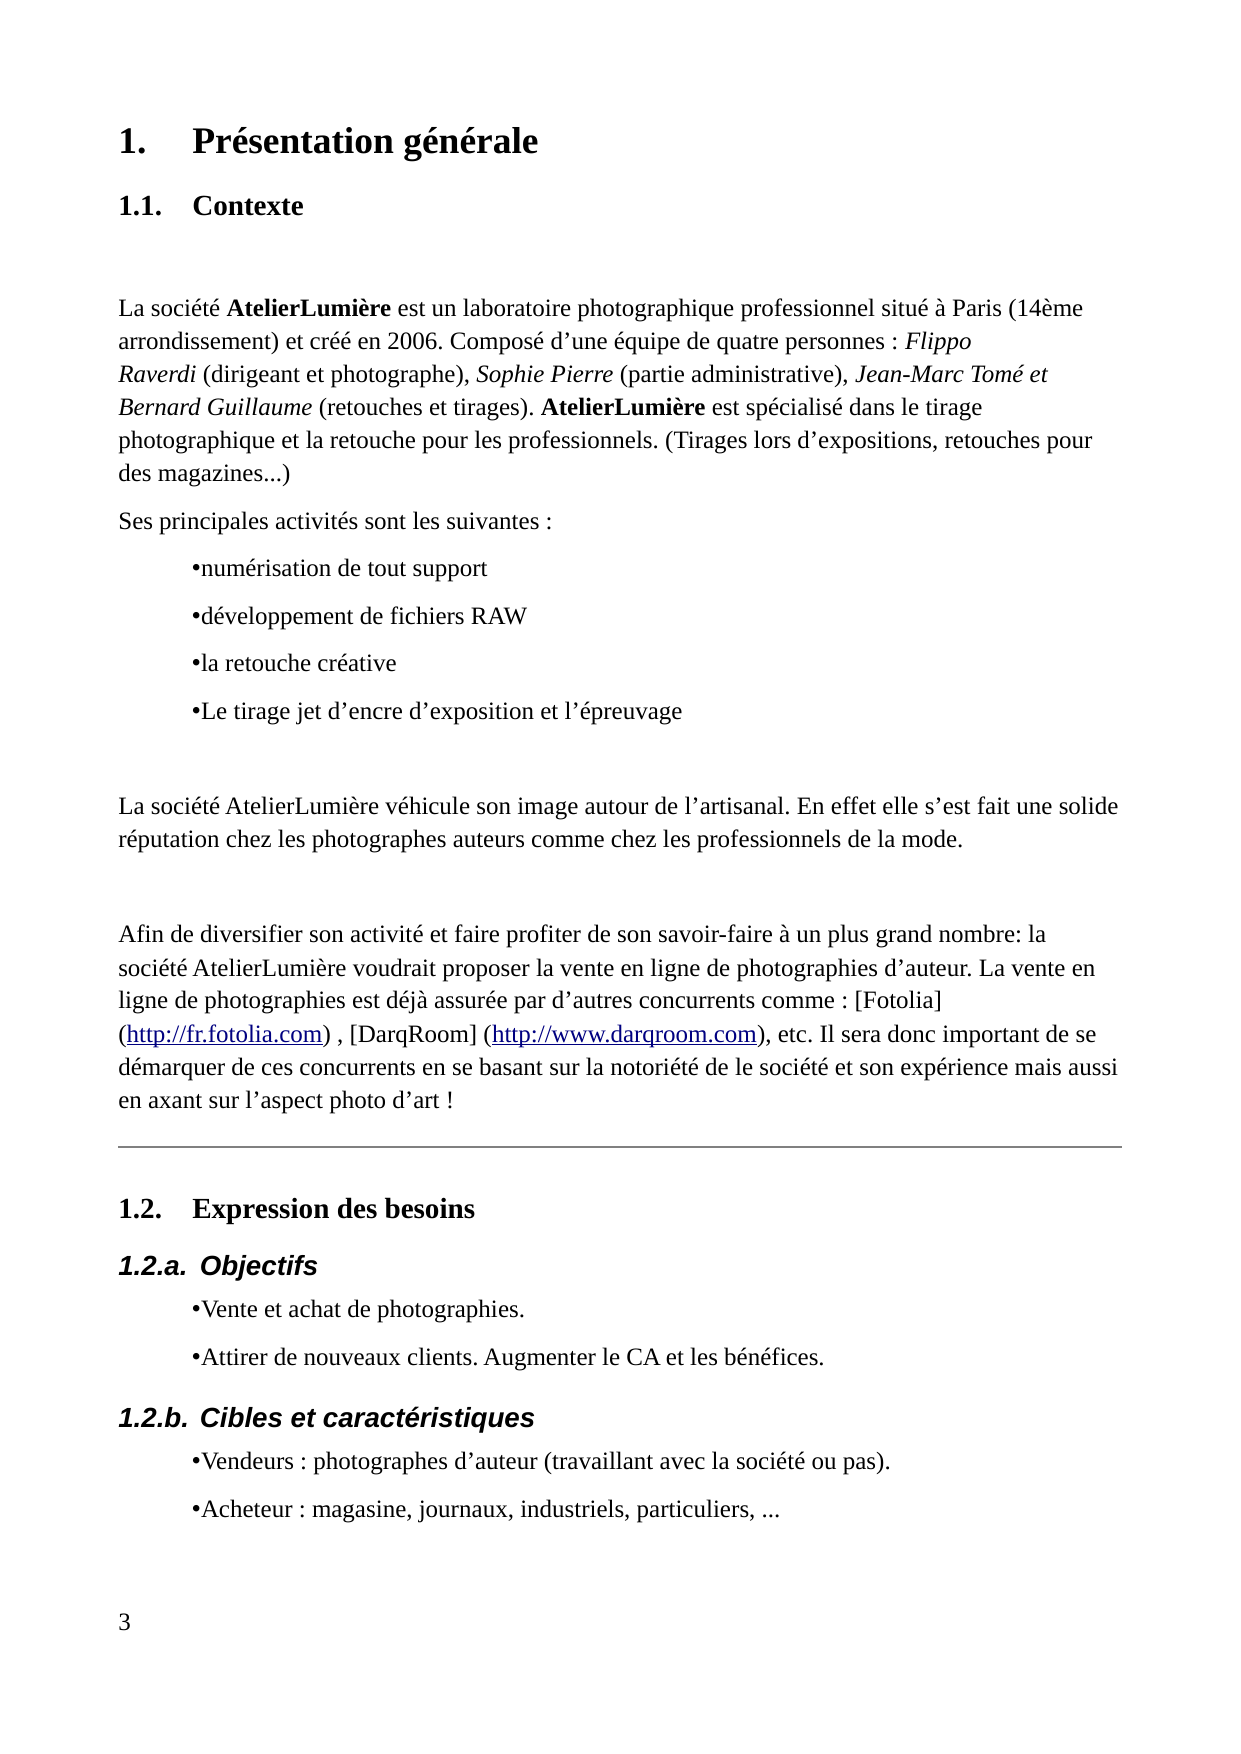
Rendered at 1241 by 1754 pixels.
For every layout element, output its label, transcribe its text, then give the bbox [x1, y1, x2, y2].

text La société AtelierLumière est un laboratoire photographique professionnel situé à Paris (14ème arrondissement) et créé en 2006. Composé d’une équipe de quatre personnes : Flippo Raverdi (dirigeant et photographe), Sophie Pierre (partie administrative), Jean-Marc Tomé et Bernard Guillaume (retouches et tirages). AtelierLumière est spécialisé dans le tirage photographique et la retouche pour les professionnels. (Tirages lors d’expositions, retouches pour des magazines...) [118, 293, 1122, 487]
subtitle Objectifs [118, 1250, 1122, 1282]
text Afin de diversifier son activité et faire profiter de son savoir-faire à un plus grand nombre: la société AtelierLumière voudrait proposer la vente en ligne de photographies d’auteur. La vente en ligne de photographies est déjà assurée par d’autres concurrents comme : [Fotolia] (http://fr.fotolia.com) , [DarqRoom] (http://www.darqroom.com), etc. Il sera donc important de se démarquer de ces concurrents en se basant sur la notoriété de le société et son expérience mais aussi en axant sur l’aspect photo d’art ! [118, 919, 1122, 1113]
list Vendeurs : photographes d’auteur (travaillant avec la société ou pas). [118, 1446, 1122, 1475]
list développement de fichiers RAW [118, 601, 1122, 630]
list Attirer de nouveaux clients. Augmenter le CA et les bénéfices. [118, 1342, 1122, 1370]
text La société AtelierLumière véhicule son image autour de l’artisanal. En effet elle s’est fait une solide réputation chez les photographes auteurs comme chez les professionnels de la mode. [118, 791, 1122, 853]
text Ses principales activités sont les suivantes : [118, 506, 1122, 534]
subtitle Expression des besoins [118, 1191, 1122, 1225]
subtitle Présentation générale [118, 118, 1122, 161]
list Le tirage jet d’encre d’exposition et l’épreuvage [118, 696, 1122, 725]
list numérisation de tout support [118, 553, 1122, 582]
subtitle Cibles et caractéristiques [118, 1402, 1122, 1434]
subtitle Contexte [118, 188, 1122, 222]
list la retouche créative [118, 648, 1122, 677]
list Vente et achat de photographies. [118, 1294, 1122, 1323]
list Acheteur : magasine, journaux, industriels, particuliers, ... [118, 1494, 1122, 1522]
